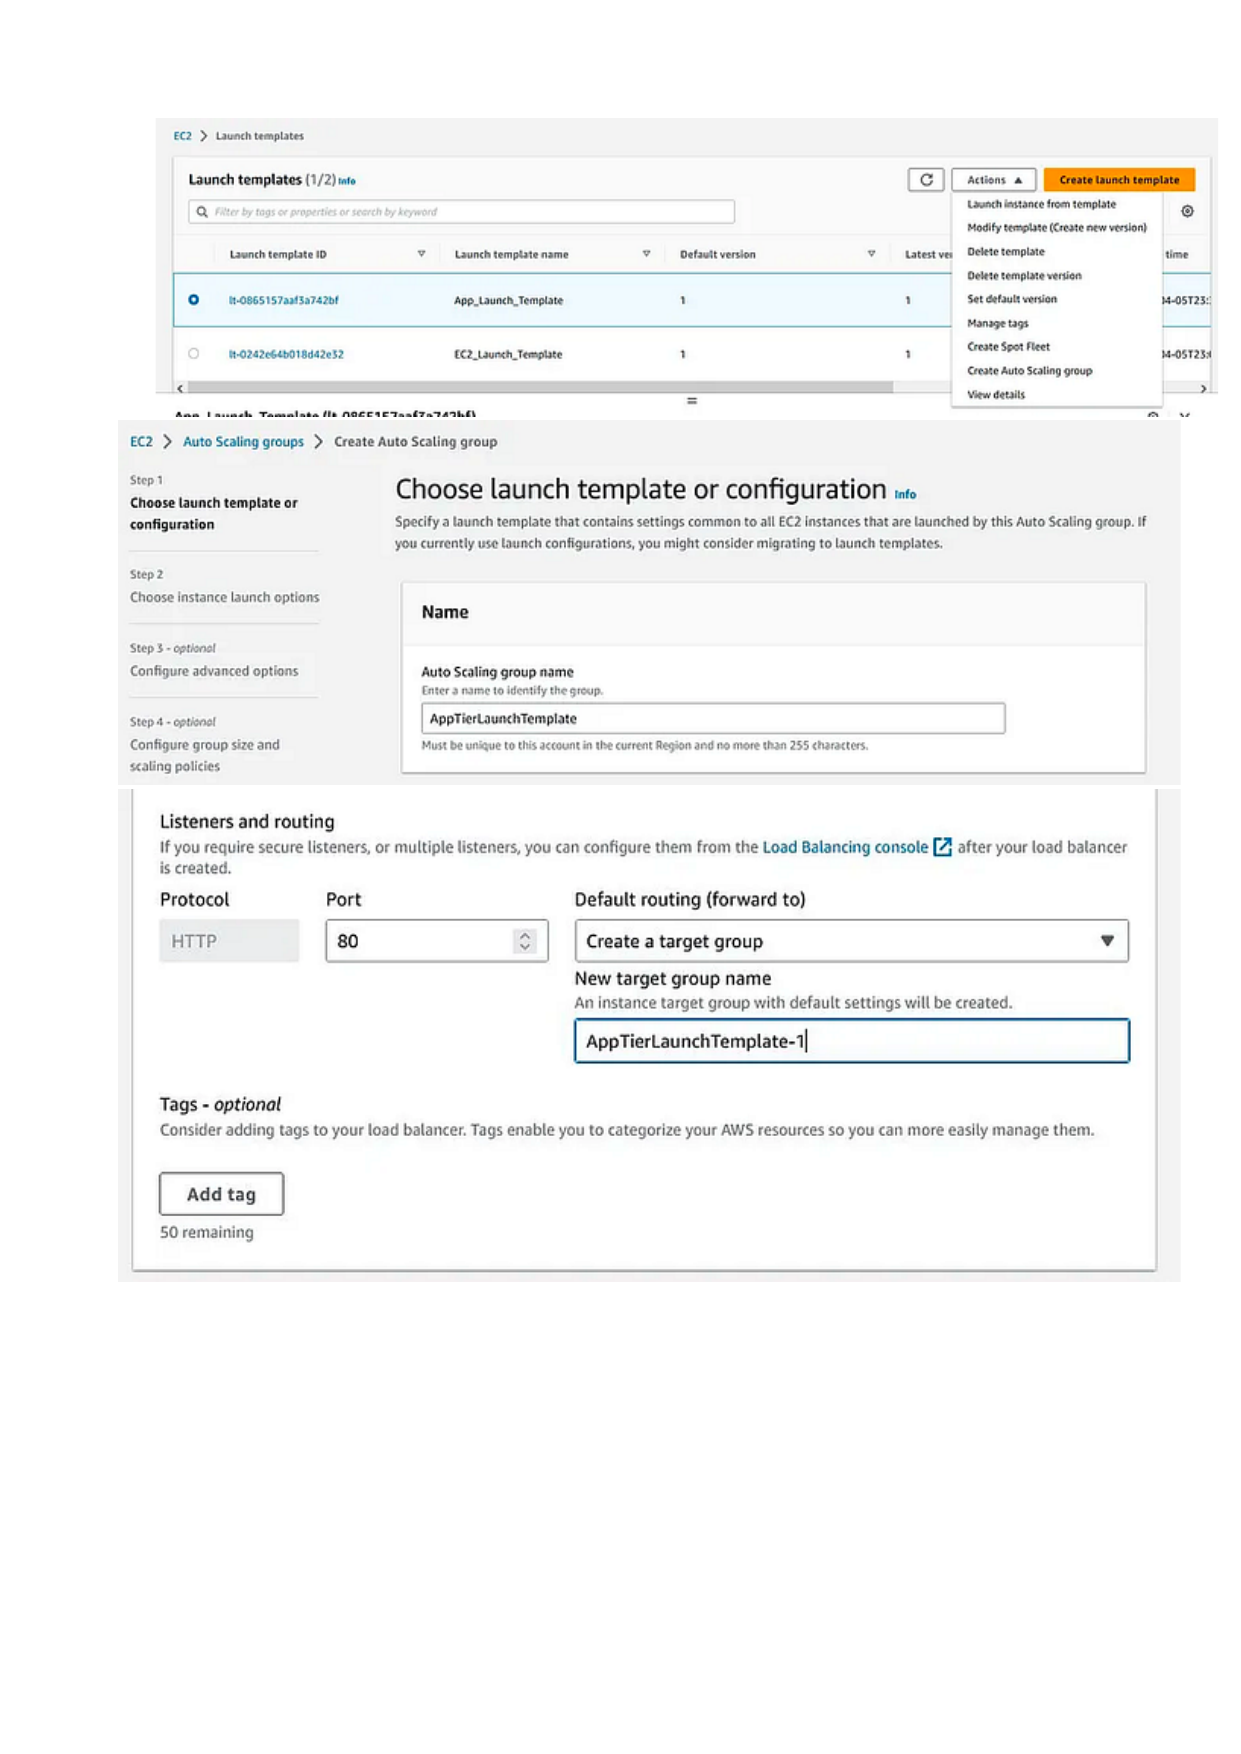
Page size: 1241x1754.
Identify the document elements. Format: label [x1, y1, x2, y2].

picture [155, 118, 1219, 417]
picture [118, 420, 1181, 785]
picture [118, 789, 1181, 1282]
